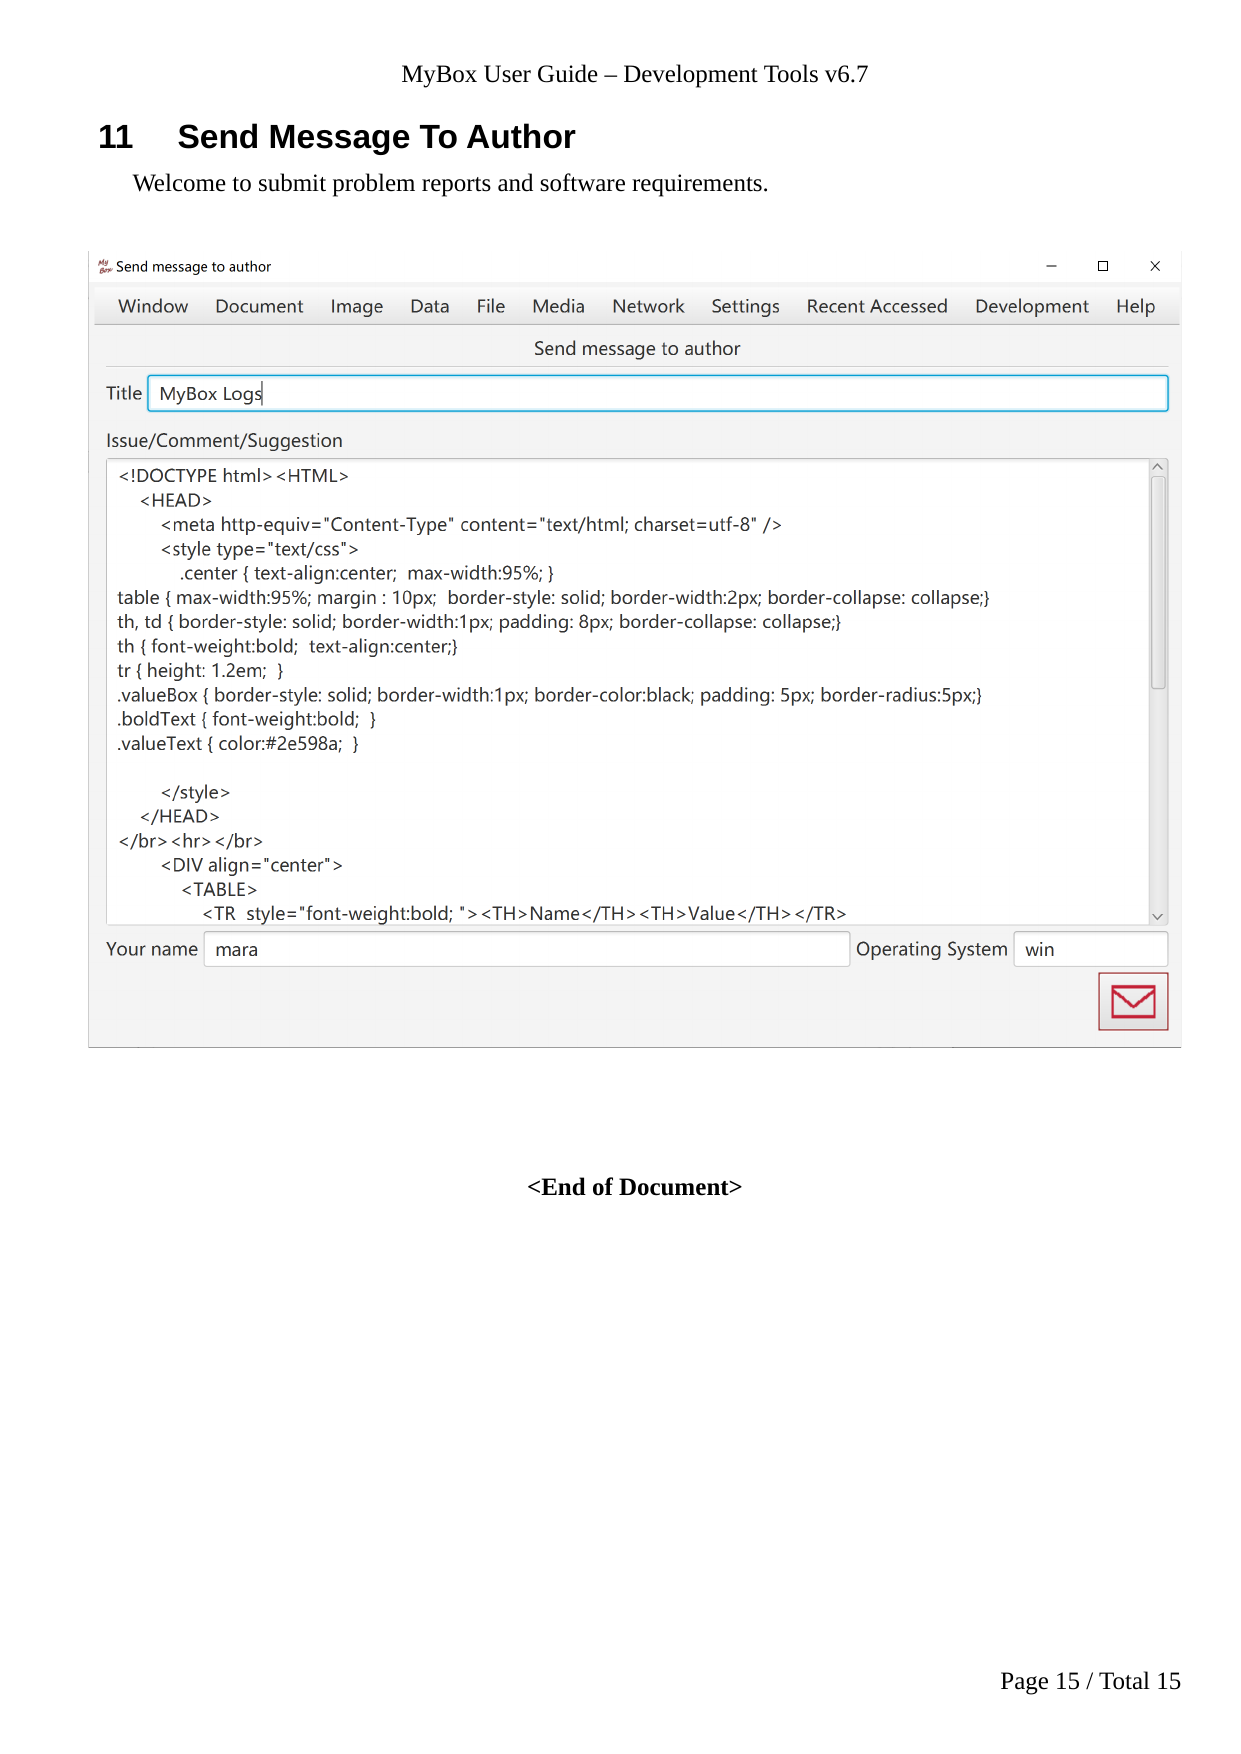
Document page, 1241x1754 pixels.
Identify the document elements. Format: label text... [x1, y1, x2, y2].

text Welcome to submit problem reports and software requirements. [88, 168, 1181, 197]
subtitle Send Message To Author [88, 117, 1181, 156]
text <End of Document> [88, 1172, 1181, 1201]
picture [88, 251, 1182, 1048]
